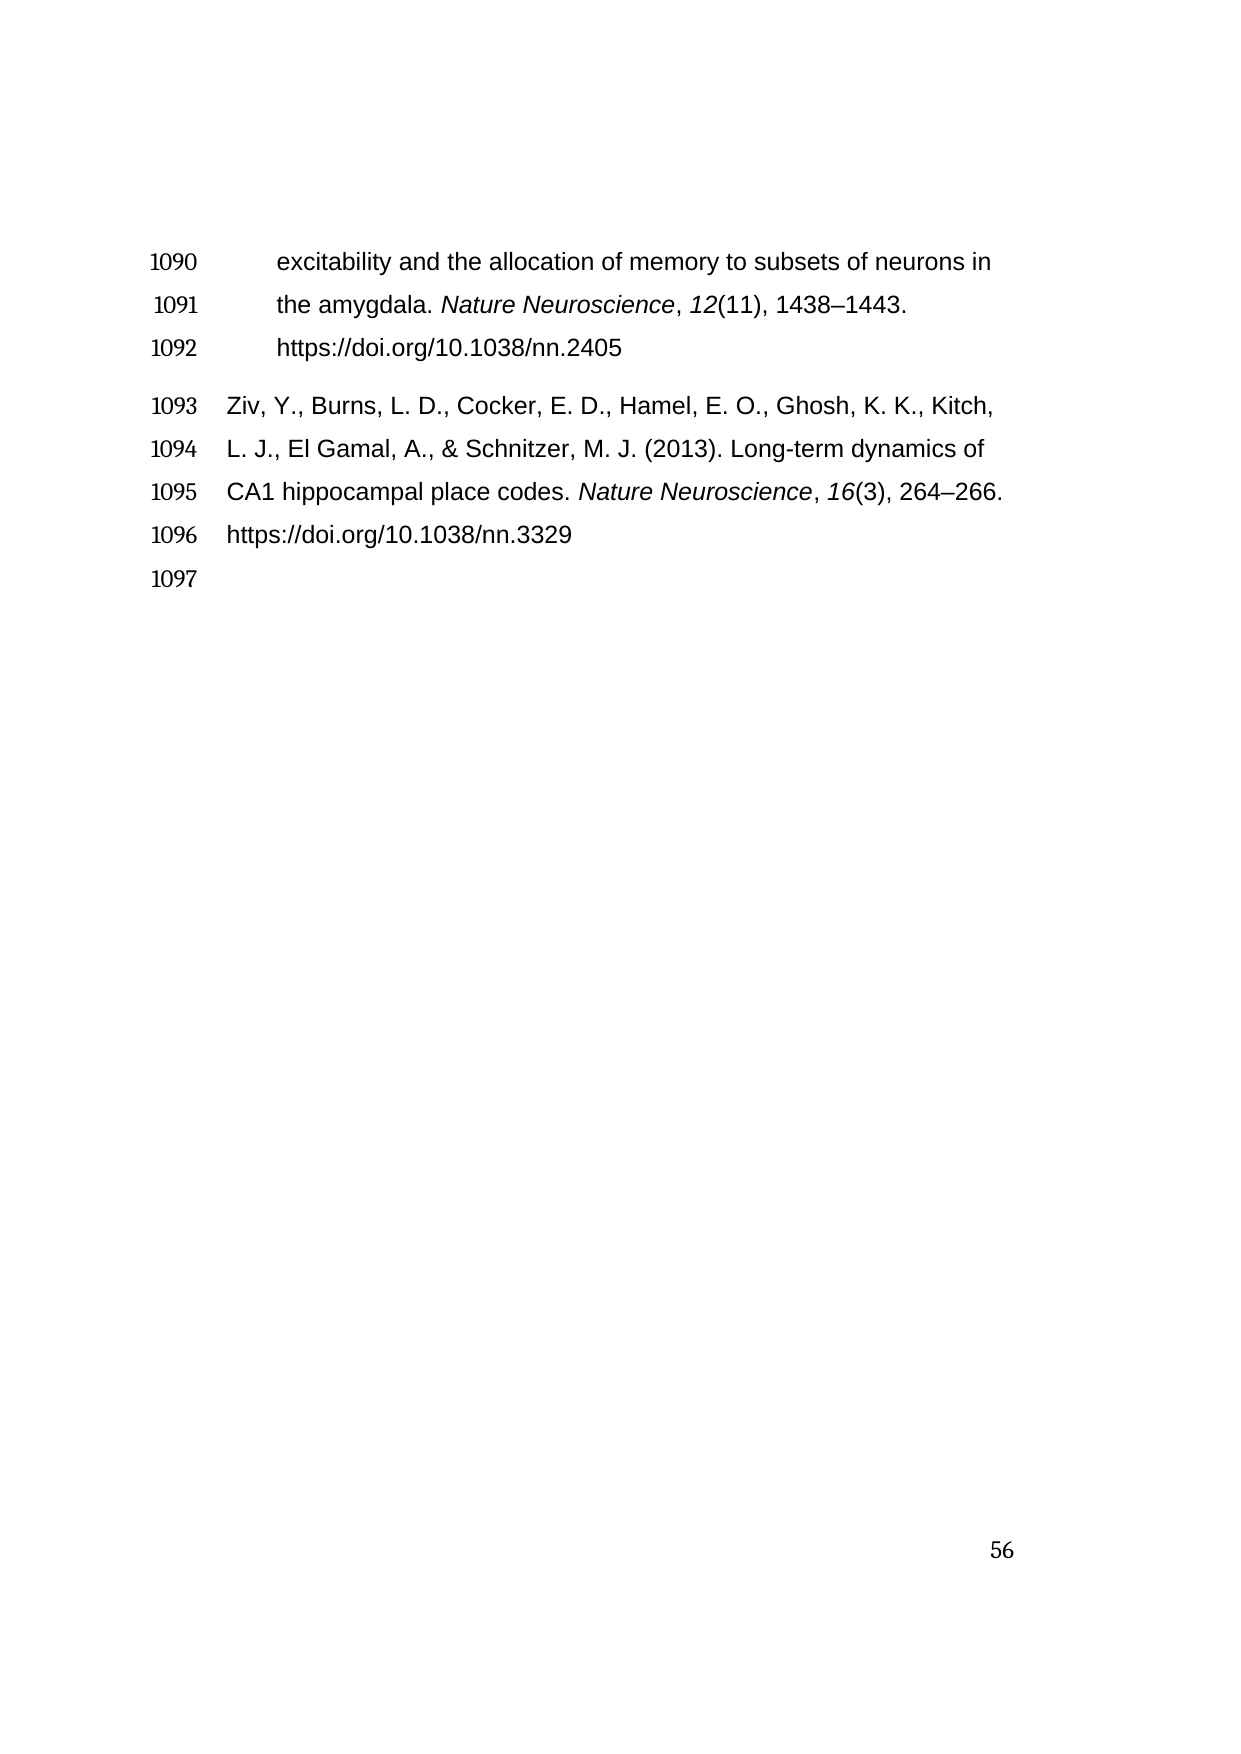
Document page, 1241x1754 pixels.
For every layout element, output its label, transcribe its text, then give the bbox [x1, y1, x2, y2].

text Ziv, Y., Burns, L. D., Cocker, E. D., Hamel, E. O., Ghosh, K. K., Kitch, L. J., El Gamal, A., & Schnitzer, M. J. (2013). Long-term dynamics of CA1 hippocampal place codes. Nature Neuroscience, 16(3), 264–266. https://doi.org/10.1038/nn.3329 [226, 391, 1014, 549]
text excitability and the allocation of memory to subsets of neurons in the amygdala. Nature Neuroscience, 12(11), 1438–1443. https://doi.org/10.1038/nn.2405 [226, 247, 1014, 362]
